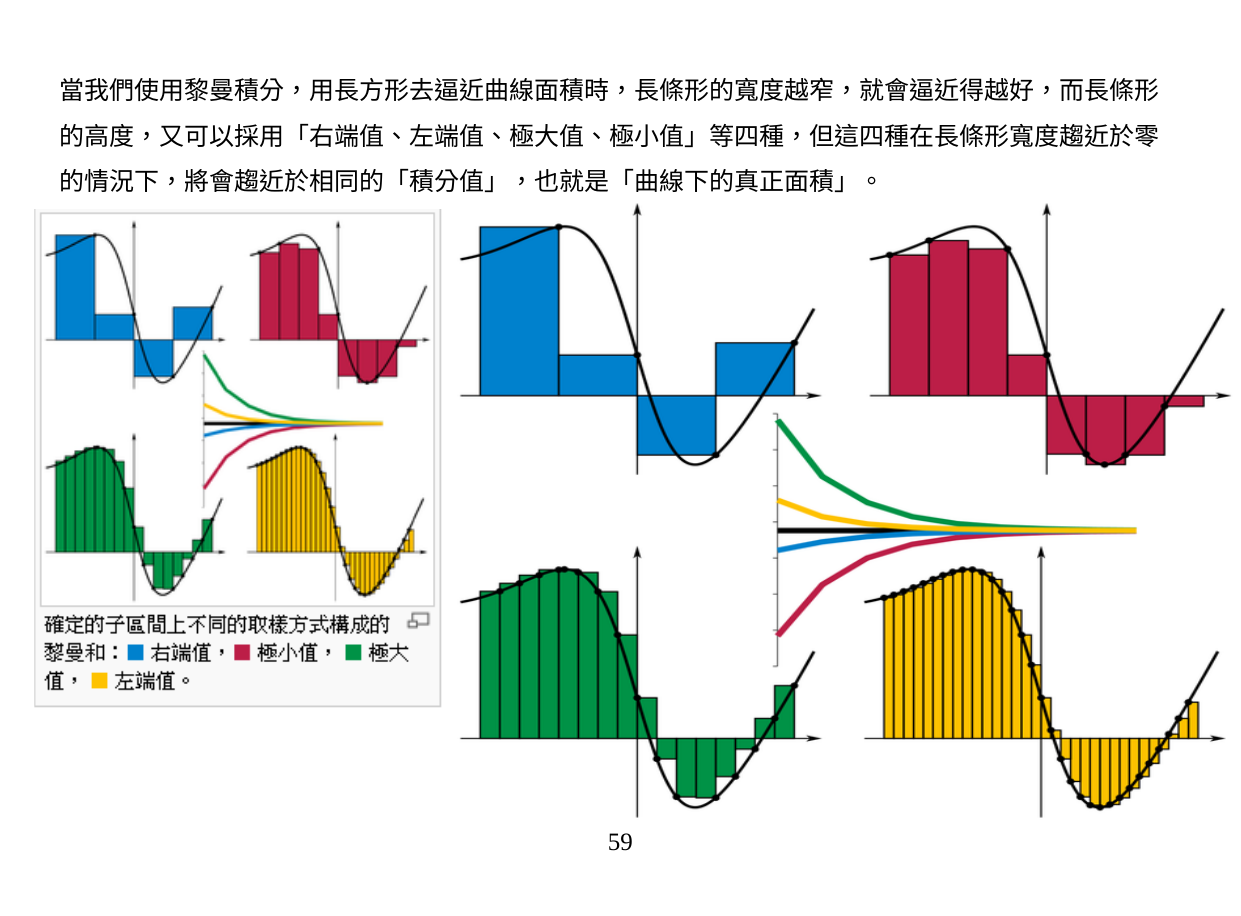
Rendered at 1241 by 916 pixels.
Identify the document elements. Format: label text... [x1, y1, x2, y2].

picture [451, 198, 1235, 821]
picture [34, 209, 443, 709]
text 當我們使用黎曼積分，用長方形去逼近曲線面積時，長條形的寬度越窄，就會逼近得越好，而長條形的高度，又可以採用「右端值、左端值、極大值、極小值」等四種，但這四種在長條形寬度趨近於零的情況下，將會趨近於相同的「積分值」，也就是「曲線下的真正面積」。 [59, 71, 1181, 198]
